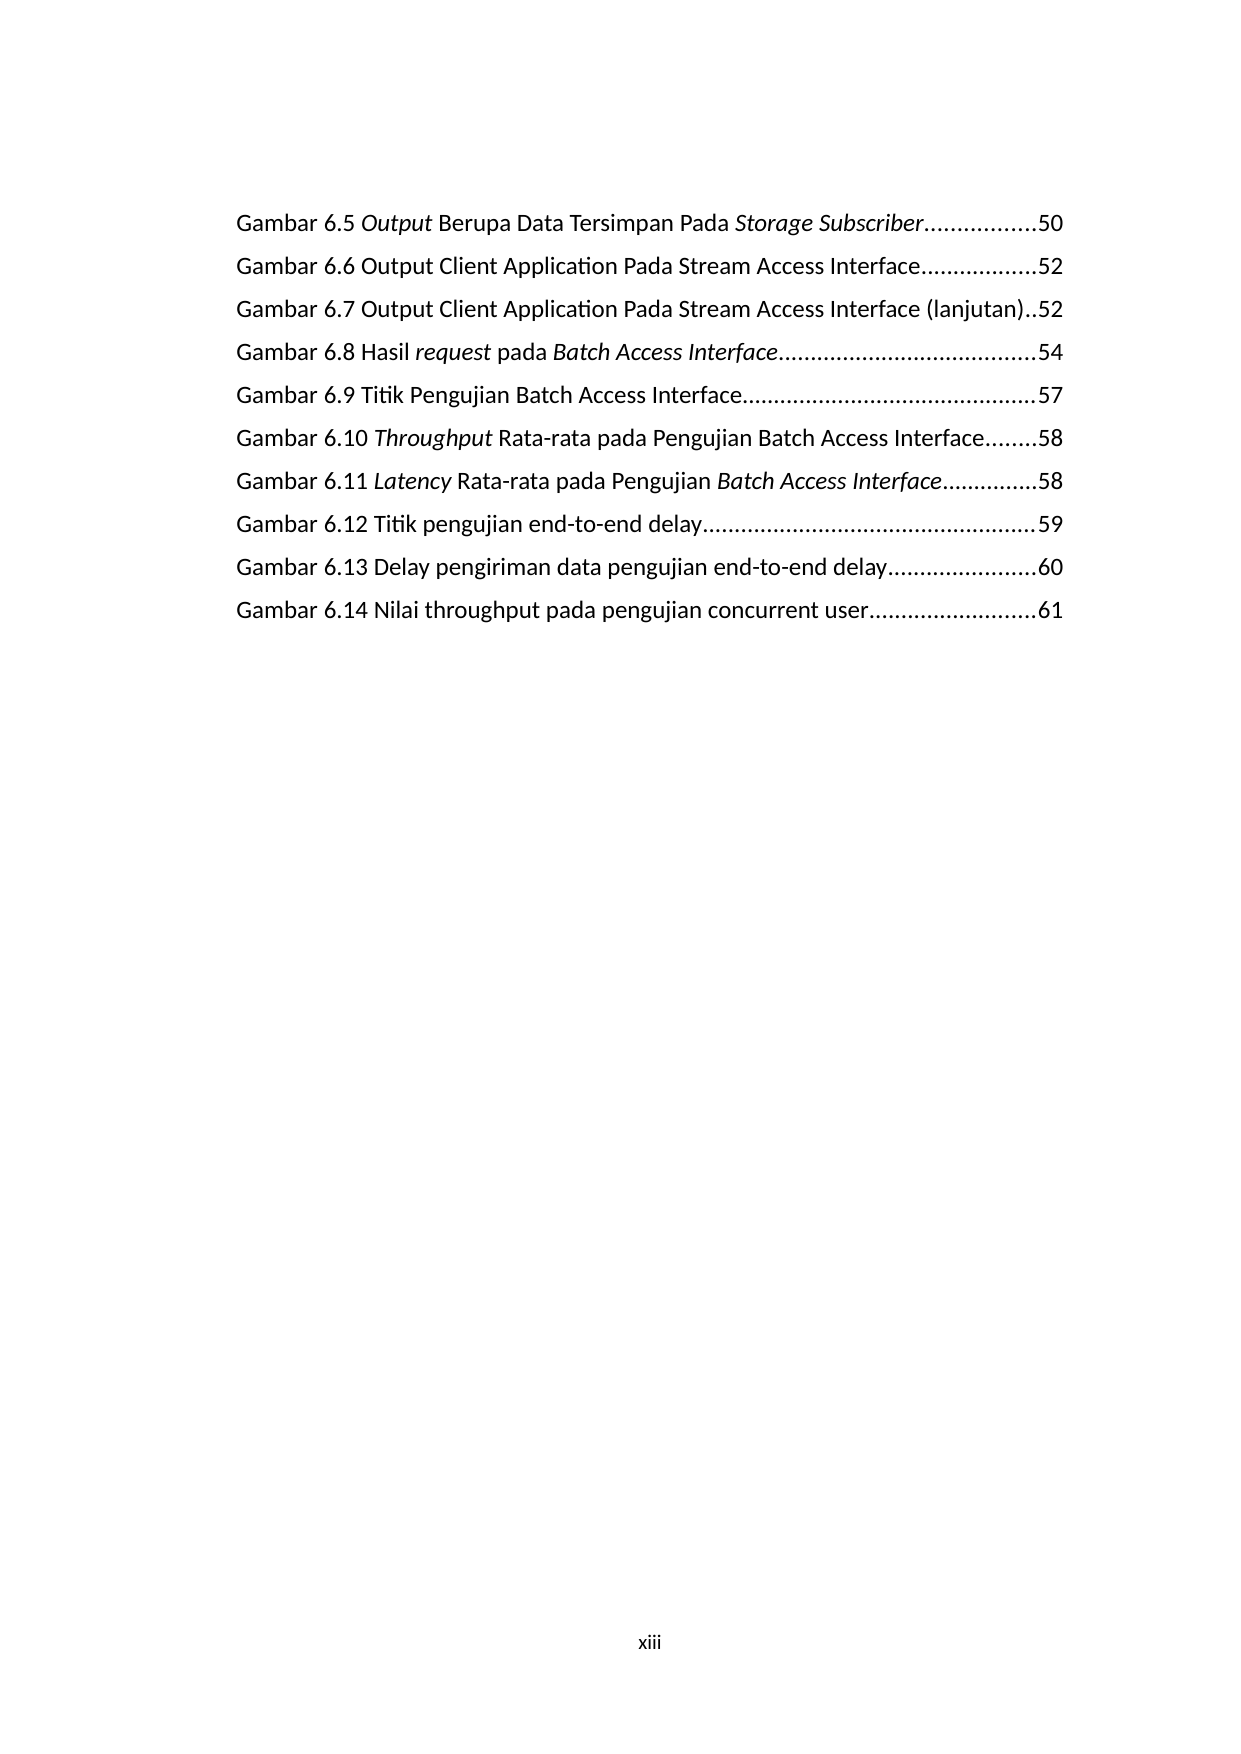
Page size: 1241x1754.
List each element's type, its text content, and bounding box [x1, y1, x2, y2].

text Gambar ‎6.9 Titik Pengujian Batch Access Interface 57 [236, 379, 1063, 409]
text Gambar ‎6.10 Throughput Rata-rata pada Pengujian Batch Access Interface 58 [236, 422, 1063, 452]
text Gambar ‎6.14 Nilai throughput pada pengujian concurrent user 61 [236, 594, 1063, 624]
text Gambar ‎6.12 Titik pengujian end-to-end delay 59 [236, 508, 1063, 538]
text Gambar ‎6.6 Output Client Application Pada Stream Access Interface 52 [236, 250, 1063, 280]
text Gambar ‎6.13 Delay pengiriman data pengujian end-to-end delay 60 [236, 551, 1063, 581]
text Gambar ‎6.7 Output Client Application Pada Stream Access Interface (lanjutan) 52 [236, 293, 1063, 323]
text Gambar ‎6.5 Output Berupa Data Tersimpan Pada Storage Subscriber 50 [236, 207, 1063, 237]
text Gambar ‎6.8 Hasil request pada Batch Access Interface 54 [236, 336, 1063, 366]
text Gambar ‎6.11 Latency Rata-rata pada Pengujian Batch Access Interface 58 [236, 465, 1063, 495]
